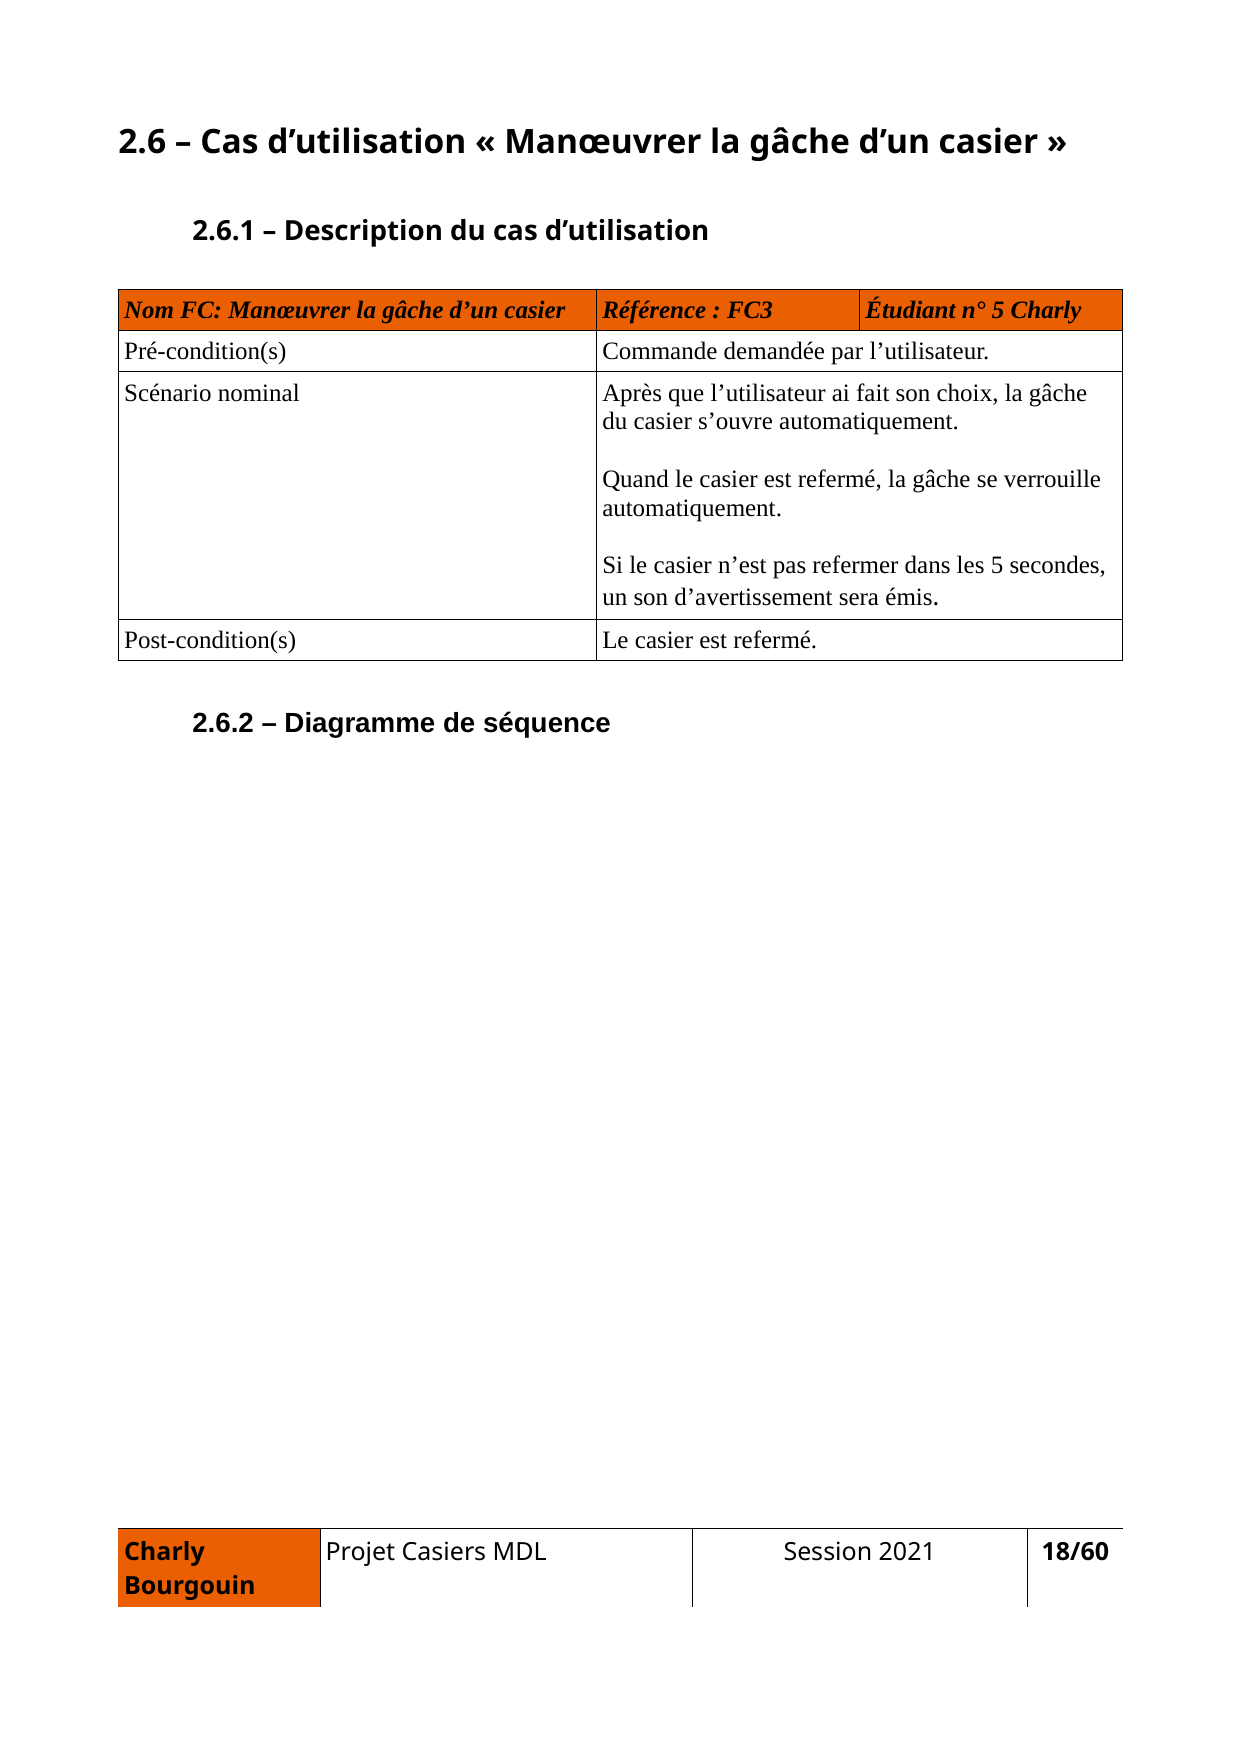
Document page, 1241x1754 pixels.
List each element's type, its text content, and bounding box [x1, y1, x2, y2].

table_cell Commande demandée par l’utilisateur. [597, 331, 1122, 371]
subtitle 2.6 – Cas d’utilisation « Manœuvrer la gâche d’un casier » [118, 118, 1122, 164]
table_header Étudiant n° 5 Charly [860, 290, 1122, 330]
table_cell Après que l’utilisateur ai fait son choix, la gâche du casier s’ouvre automatiquement. Quand le casier est refermé, la gâche se verrouille automatiquement. Si le casier n’est pas refermer dans les 5 secondes, un son d’avertissement sera émis. [597, 372, 1122, 619]
table_cell Pré-condition(s) [119, 331, 596, 371]
table_header Nom FC: Manœuvrer la gâche d’un casier [119, 290, 596, 330]
table_header Référence : FC3 [597, 290, 859, 330]
subtitle 2.6.2 – Diagramme de séquence [118, 707, 1122, 738]
table_cell Le casier est refermé. [597, 620, 1122, 660]
subtitle 2.6.1 – Description du cas d’utilisation [118, 210, 1122, 248]
table_cell Scénario nominal [119, 372, 596, 619]
table_cell Post-condition(s) [119, 620, 596, 660]
